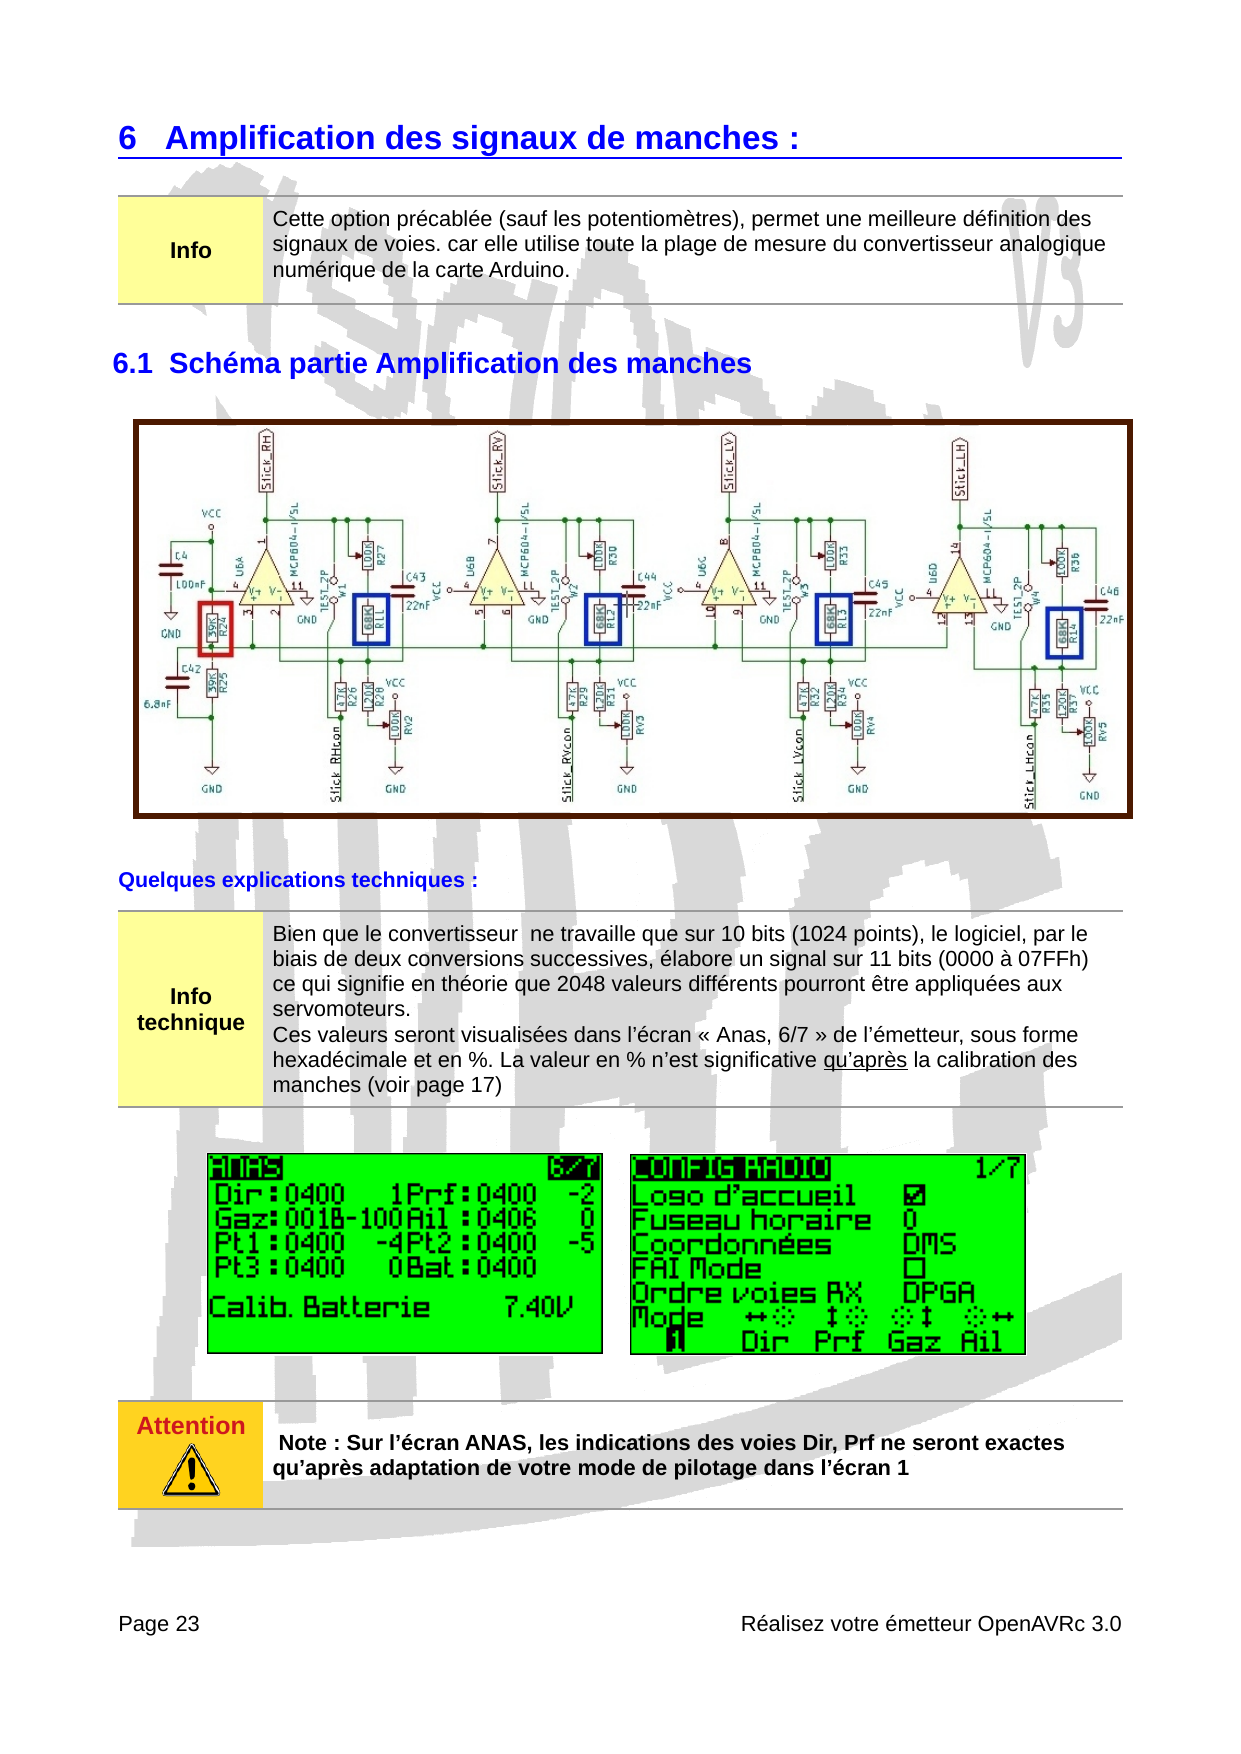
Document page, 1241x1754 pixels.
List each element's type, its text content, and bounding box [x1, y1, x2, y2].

table_header Info technique [118, 912, 263, 1106]
table_header Info [118, 197, 263, 303]
table_header Bien que le convertisseur ne travaille que sur 10 bits (1024 points), le logiciel, par le biais de deux conversions successives, élabore un signal sur 11 bits (0000 à 07FFh) ce qui signifie en théorie que 2048 valeurs différents pourront être appliquées aux servomoteurs. Ces valeurs seront visualisées dans l’écran « Anas, 6/7 » de l’émetteur, sous forme hexadécimale et en %. La valeur en % n’est significative qu’après la calibration des manches (voir page 17) [264, 912, 1122, 1106]
table_header Cette option précablée (sauf les potentiomètres), permet une meilleure définition des signaux de voies. car elle utilise toute la plage de mesure du convertisseur analogique numérique de la carte Arduino. [264, 197, 1122, 303]
table_header Note : Sur l’écran ANAS, les indications des voies Dir, Prf ne seront exactes qu’après adaptation de votre mode de pilotage dans l’écran 1 [264, 1402, 1122, 1508]
picture [141, 426, 1125, 812]
picture [158, 1439, 224, 1500]
subtitle 6.1 Schéma partie Amplification des manches [112, 346, 1122, 379]
subtitle 6 Amplification des signaux de manches : [118, 118, 1122, 157]
text Quelques explications techniques : [118, 867, 1122, 892]
table_header Attention [118, 1402, 263, 1508]
picture [630, 1154, 1026, 1355]
picture [207, 1153, 603, 1354]
